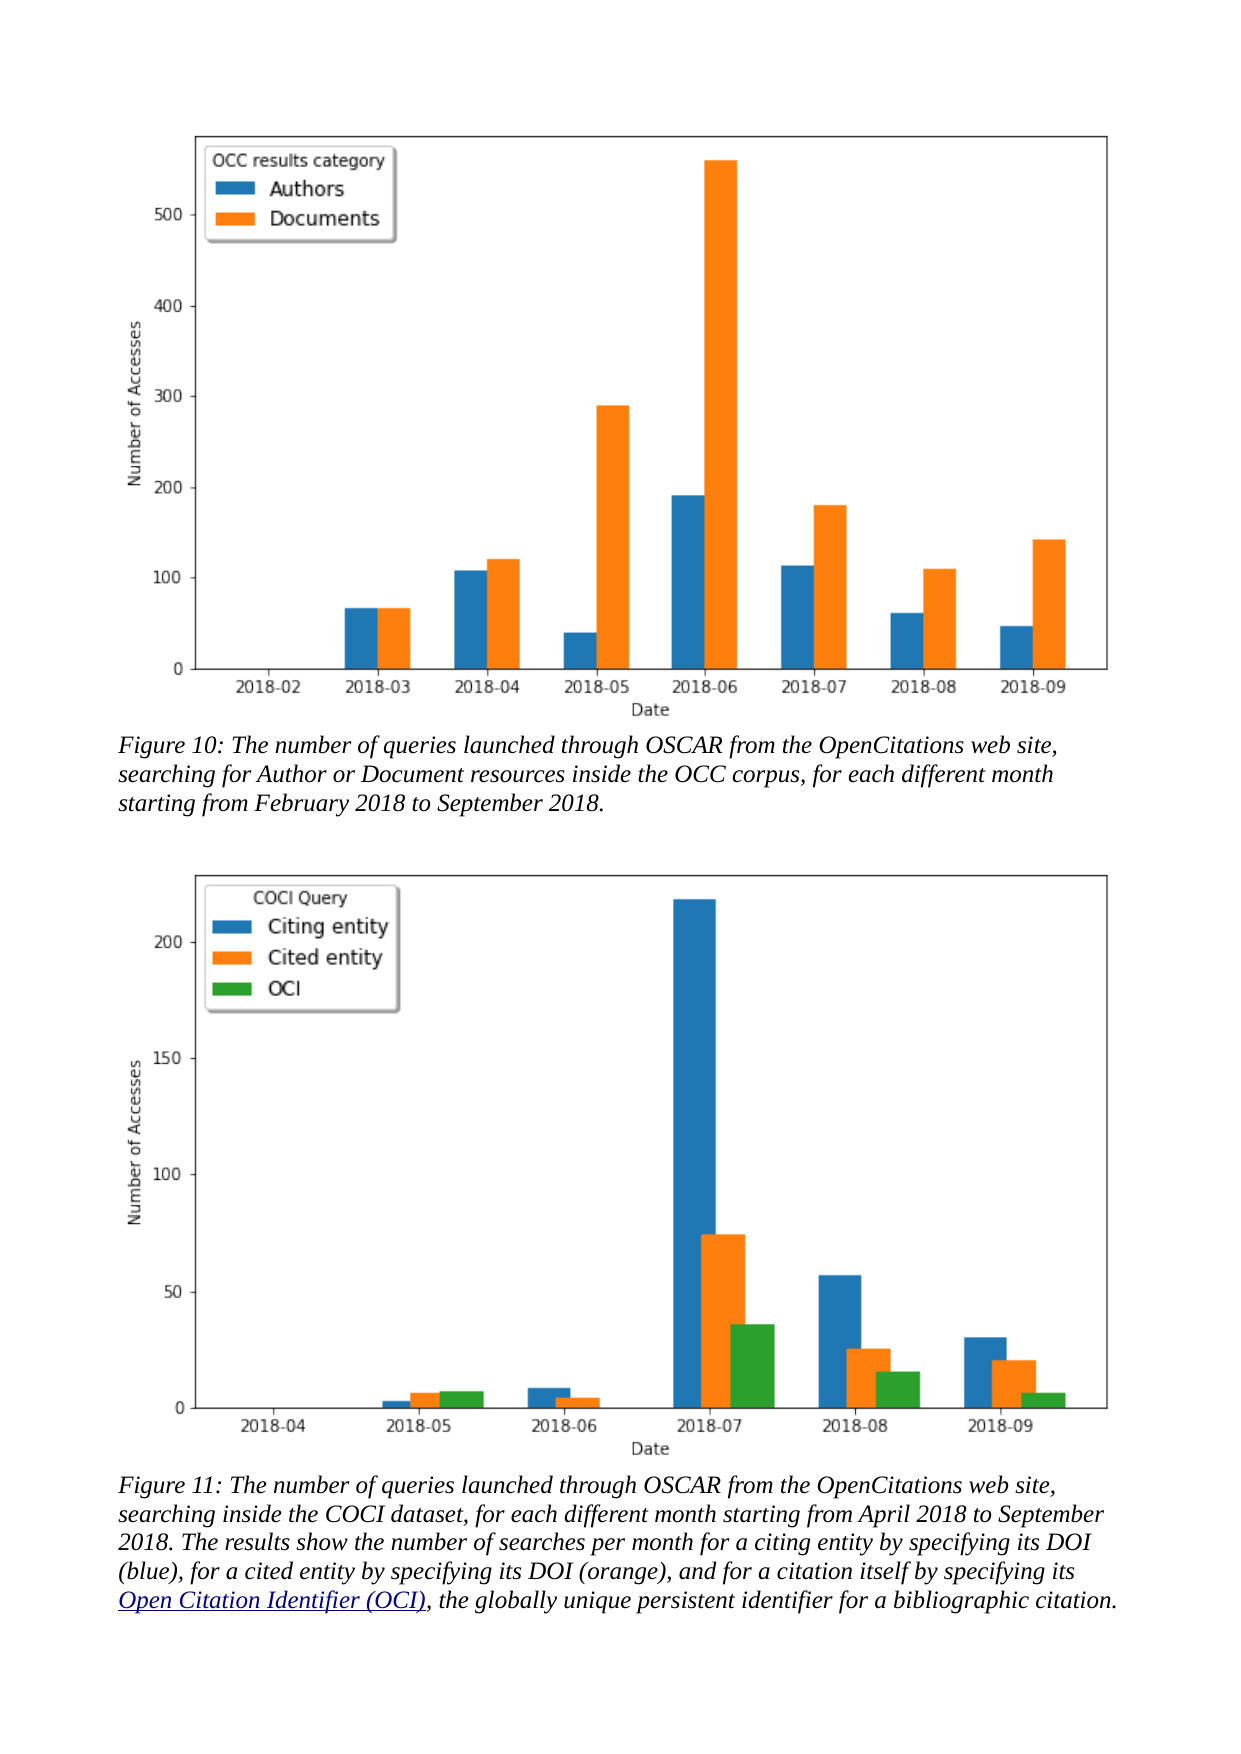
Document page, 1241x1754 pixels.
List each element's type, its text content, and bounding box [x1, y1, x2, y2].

text Figure 11: The number of queries launched through OSCAR from the OpenCitations web site, searching inside the COCI dataset, for each different month starting from April 2018 to September 2018. The results show the number of searches per month for a citing entity by specifying its DOI (blue), for a cited entity by specifying its DOI (orange), and for a citation itself by specifying its Open Citation Identifier (OCI), the globally unique persistent identifier for a bibliographic citation. [118, 1470, 1122, 1614]
picture [118, 118, 1123, 731]
text Figure 10: The number of queries launched through OSCAR from the OpenCitations web site, searching for Author or Document resources inside the OCC corpus, for each different month starting from February 2018 to September 2018. [118, 731, 1122, 817]
picture [118, 857, 1123, 1470]
